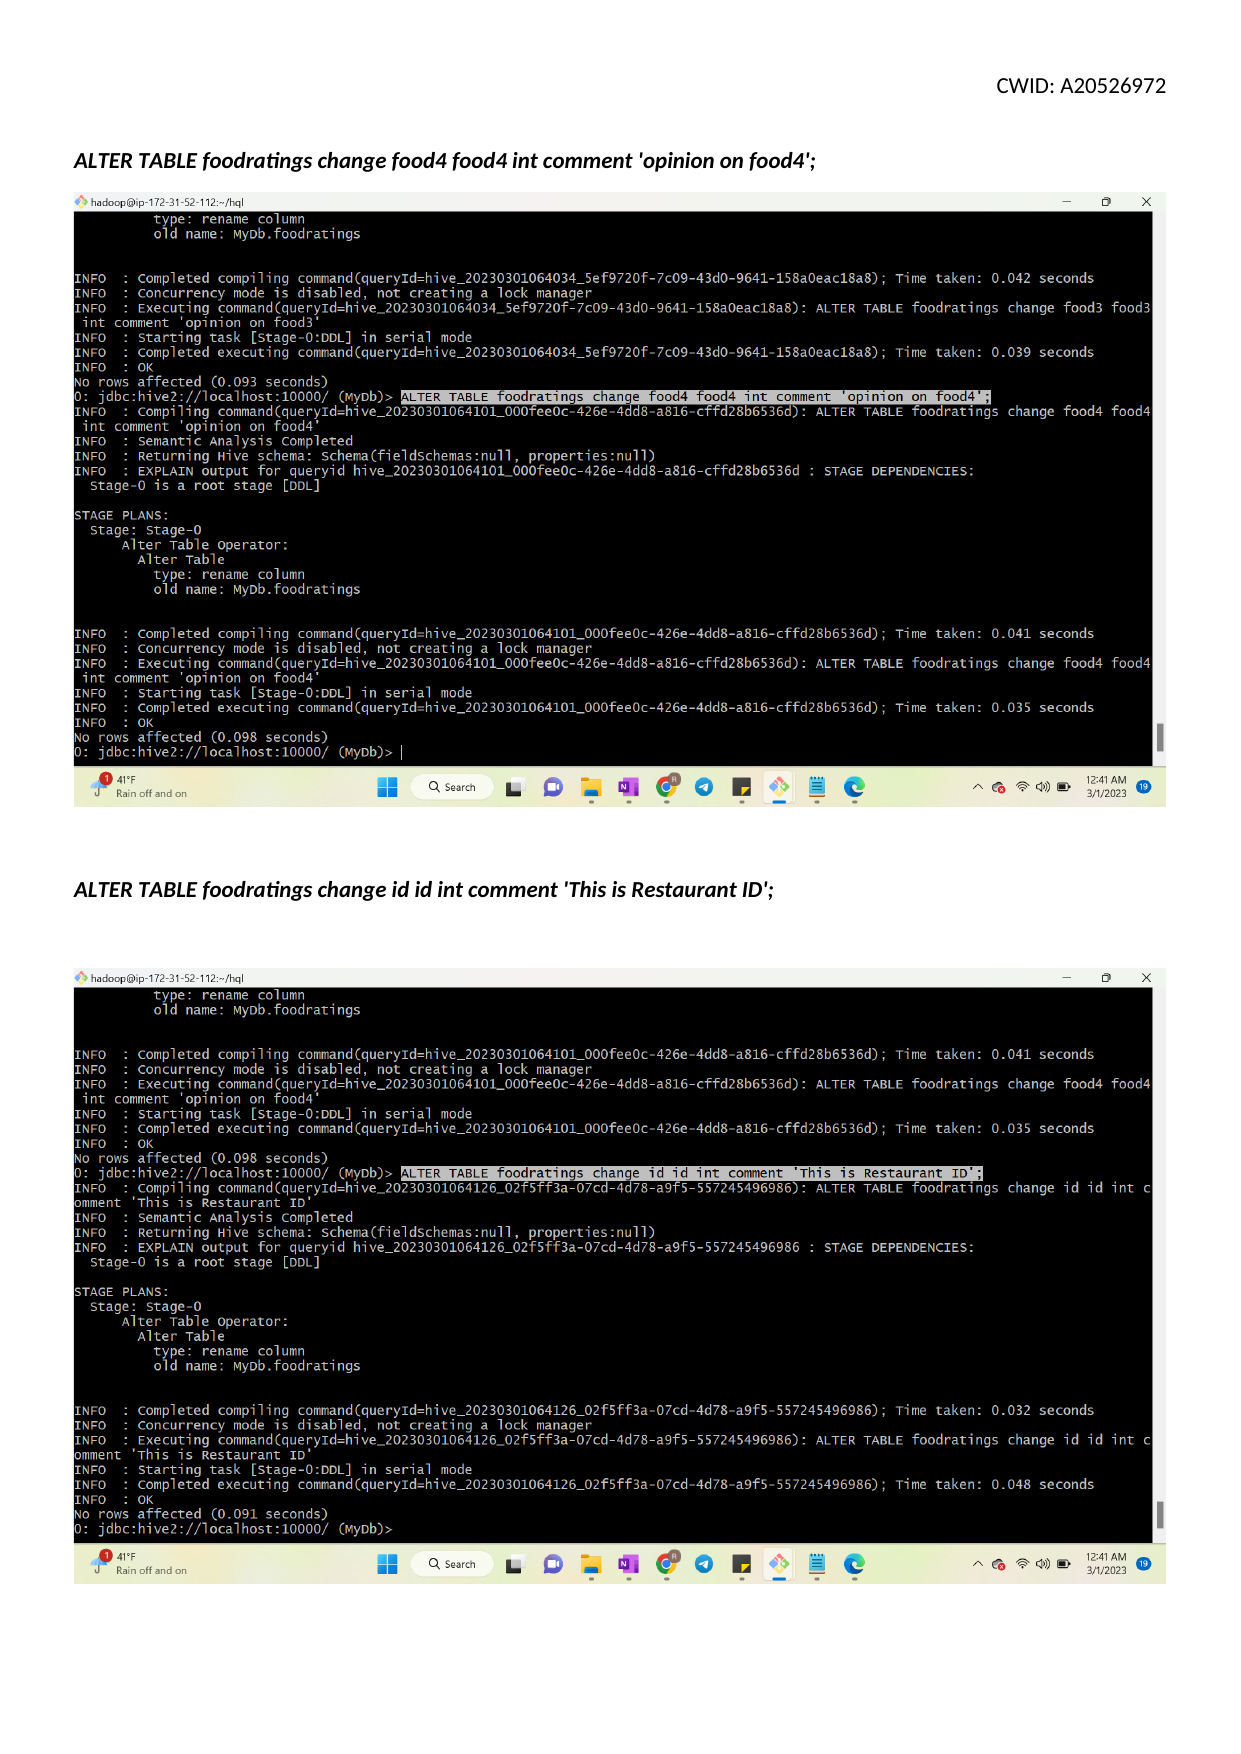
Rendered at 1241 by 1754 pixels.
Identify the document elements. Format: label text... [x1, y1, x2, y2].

text ALTER TABLE foodratings change id id int comment 'This is Restaurant ID'; [74, 875, 1166, 903]
text ALTER TABLE foodratings change food4 food4 int comment 'opinion on food4'; [74, 146, 1166, 174]
picture [73, 968, 1167, 1584]
picture [73, 192, 1167, 807]
